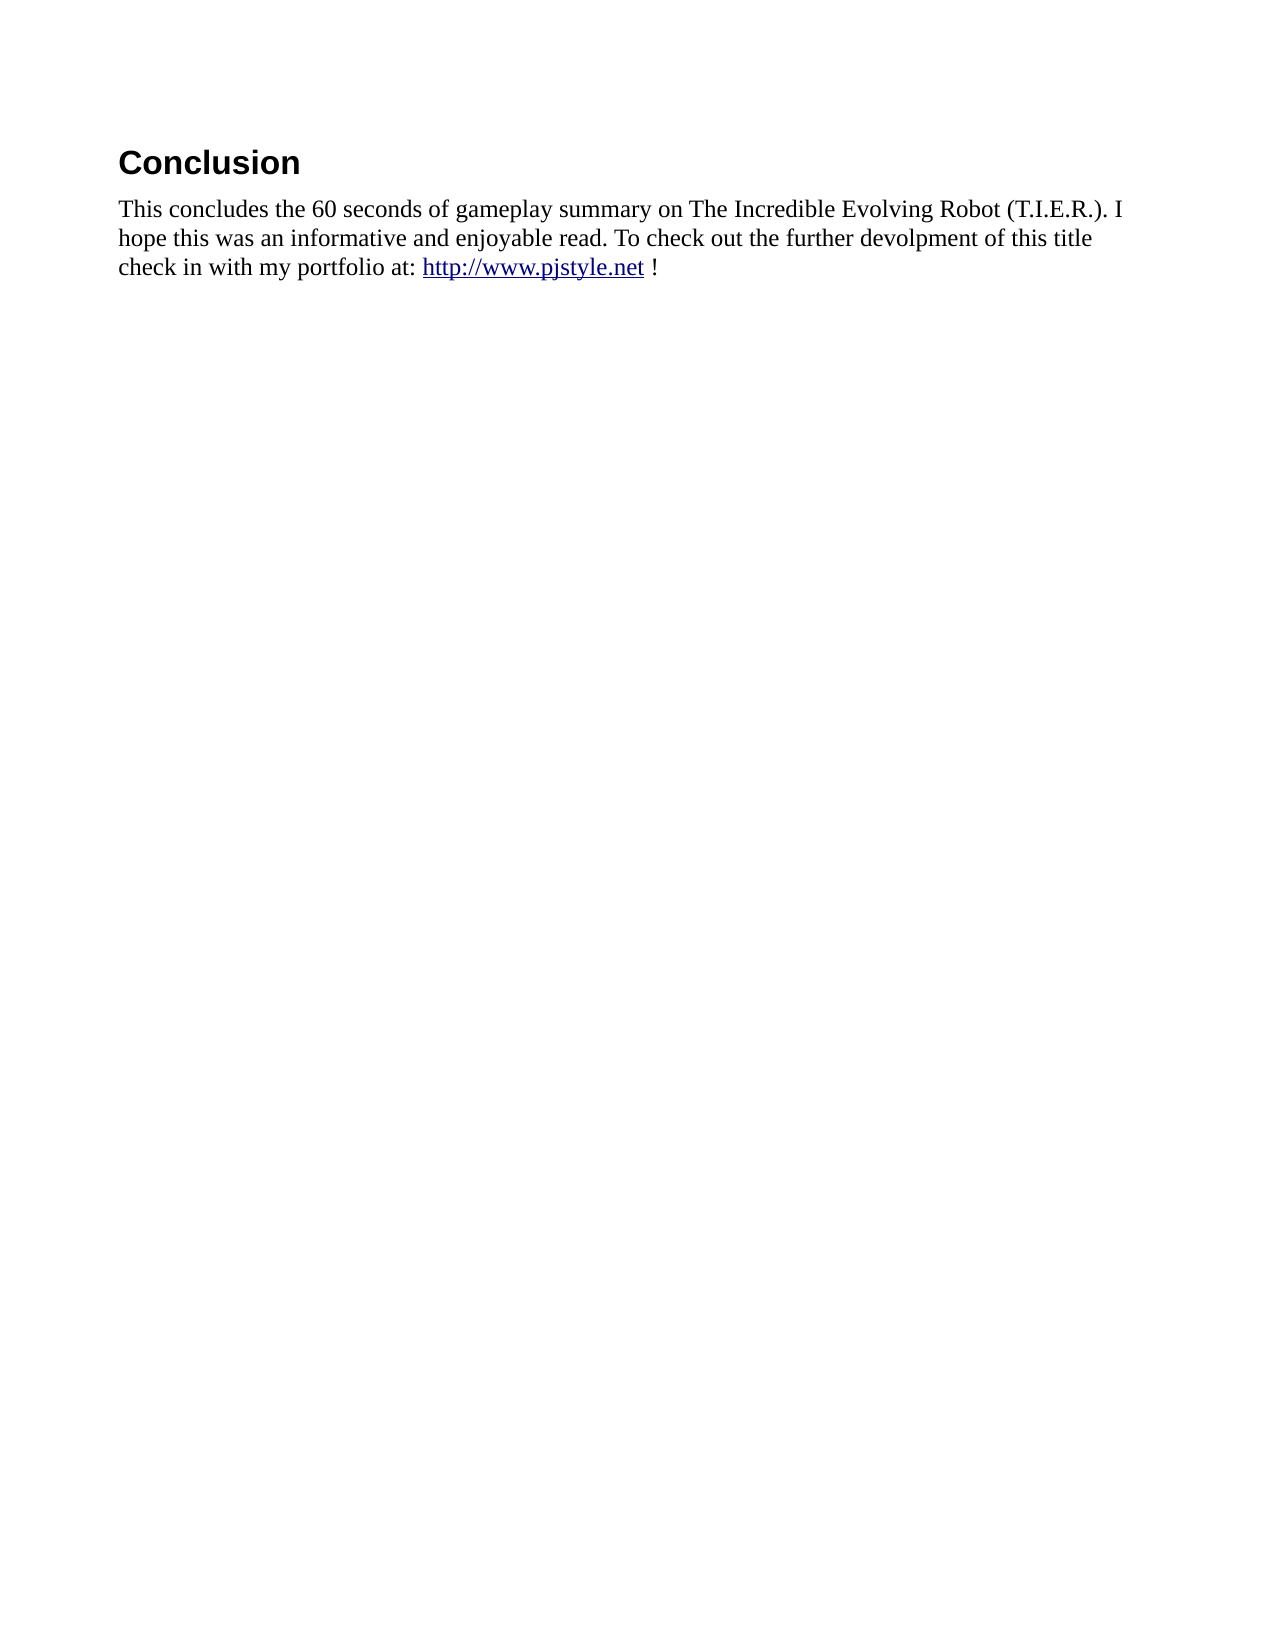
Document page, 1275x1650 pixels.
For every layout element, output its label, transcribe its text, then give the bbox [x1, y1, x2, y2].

subtitle Conclusion [118, 143, 1157, 182]
text This concludes the 60 seconds of gameplay summary on The Incredible Evolving Robot (T.I.E.R.). I hope this was an informative and enjoyable read. To check out the further devolpment of this title check in with my portfolio at: http://www.pjstyle.net ! [118, 194, 1157, 281]
